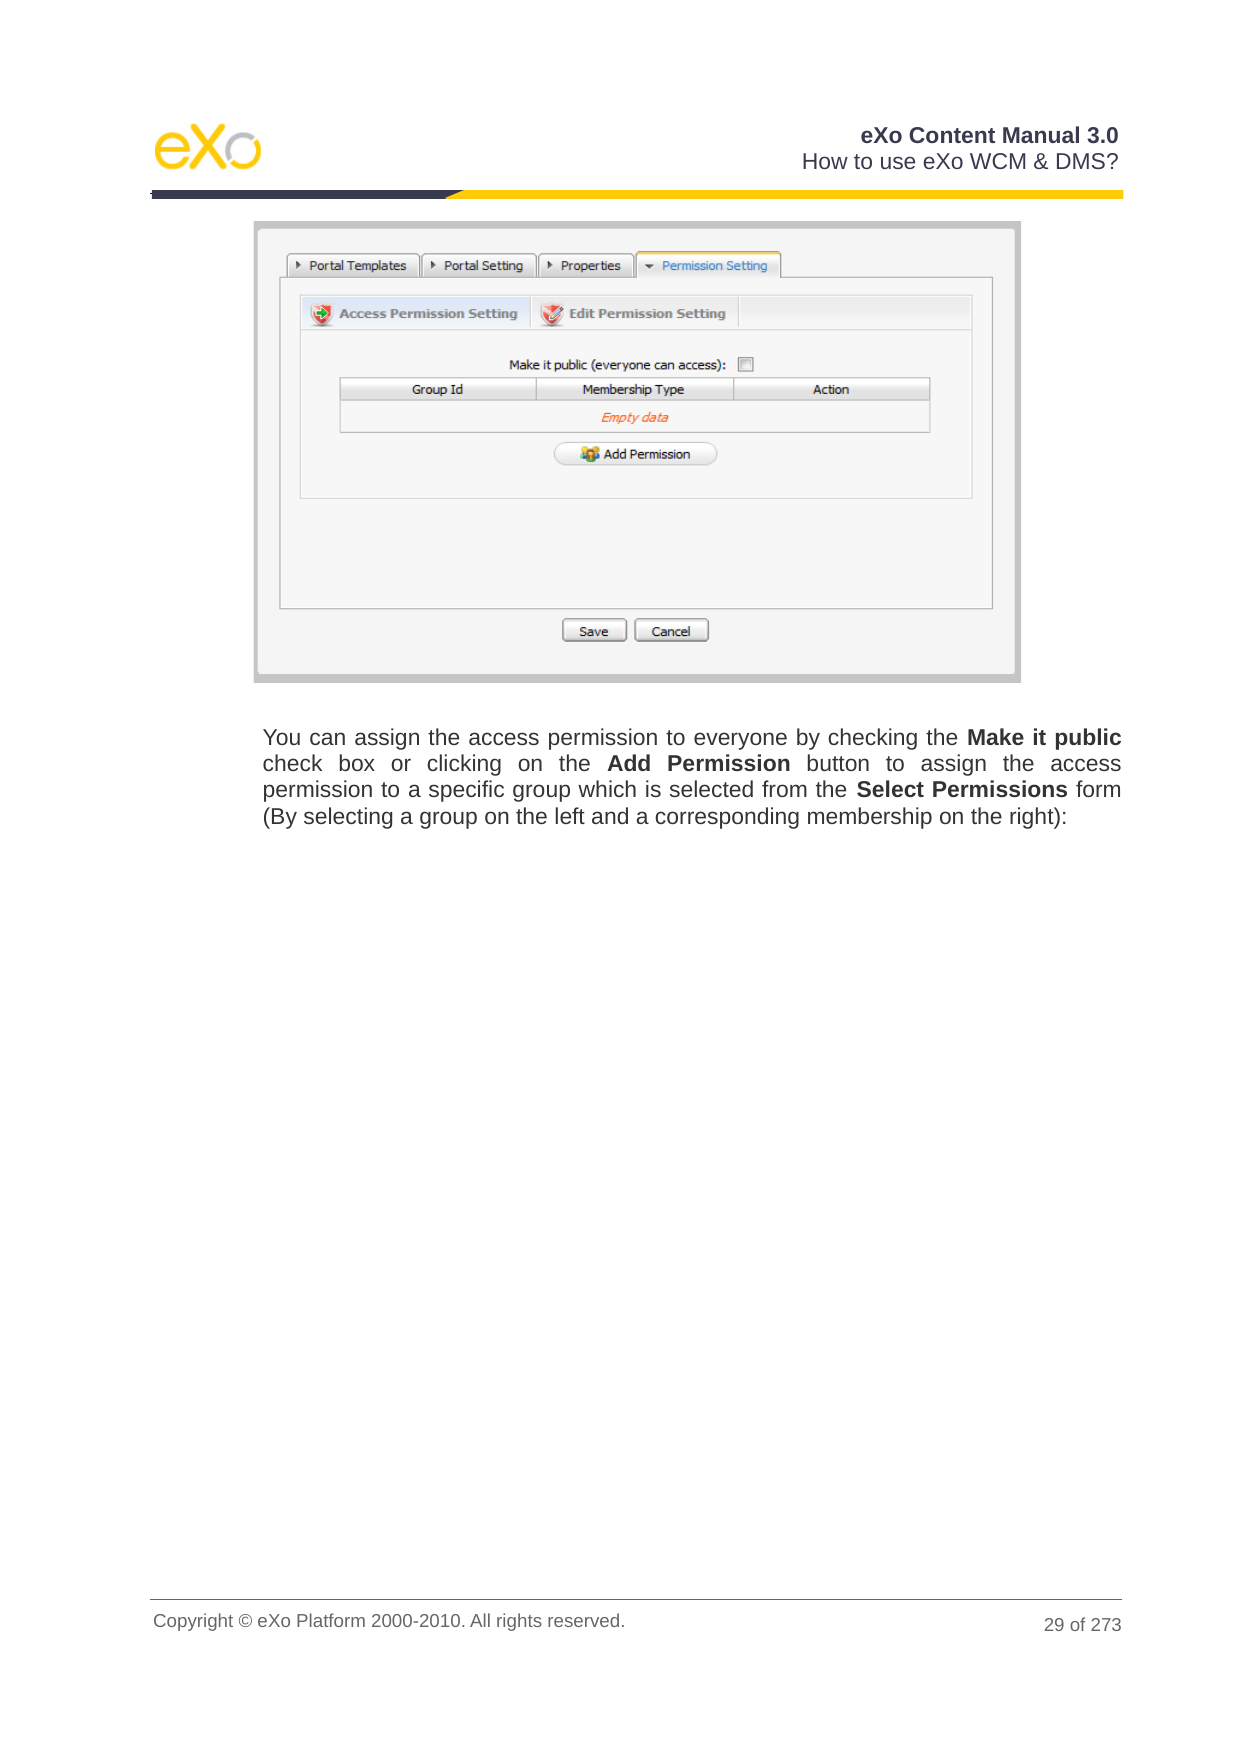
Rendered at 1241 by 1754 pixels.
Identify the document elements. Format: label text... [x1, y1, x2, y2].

picture [253, 221, 1022, 683]
list You can assign the access permission to everyone by checking the Make it public check box or clicking on the Add Permission button to assign the access permission to a specific group which is selected from the Select Permissions form (By selecting a group on the left and a corresponding membership on the right): [225, 723, 1122, 829]
picture [155, 123, 262, 170]
picture [151, 190, 1124, 199]
